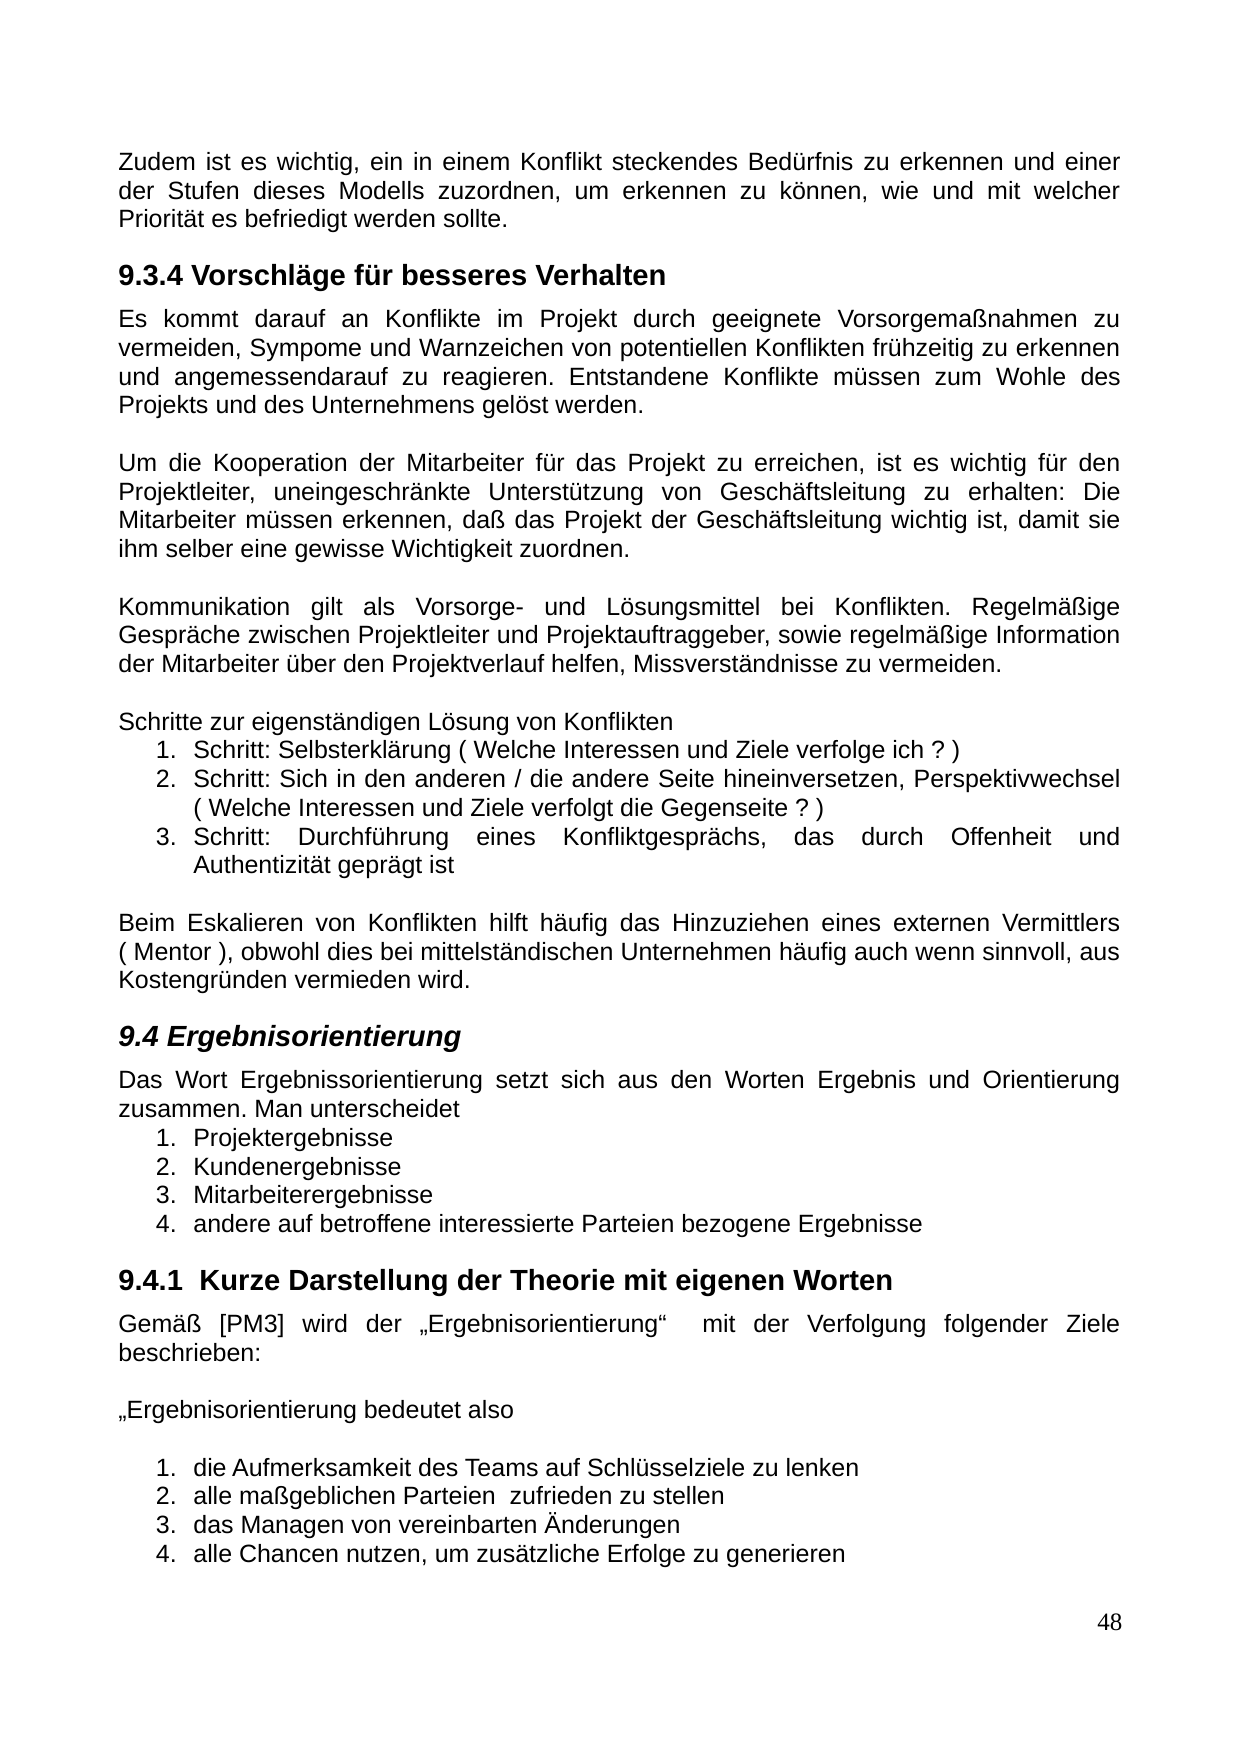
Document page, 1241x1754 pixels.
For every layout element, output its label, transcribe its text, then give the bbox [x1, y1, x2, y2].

text Zudem ist es wichtig, ein in einem Konflikt steckendes Bedürfnis zu erkennen und einer der Stufen dieses Modells zuzordnen, um erkennen zu können, wie und mit welcher Priorität es befriedigt werden sollte. [118, 147, 1122, 233]
list alle Chancen nutzen, um zusätzliche Erfolge zu generieren [156, 1539, 1122, 1567]
text Um die Kooperation der Mitarbeiter für das Projekt zu erreichen, ist es wichtig für den Projektleiter, uneingeschränkte Unterstützung von Geschäftsleitung zu erhalten: Die Mitarbeiter müssen erkennen, daß das Projekt der Geschäftsleitung wichtig ist, damit sie ihm selber eine gewisse Wichtigkeit zuordnen. [118, 448, 1122, 563]
list Schritt: Selbsterklärung ( Welche Interessen und Ziele verfolge ich ? ) [156, 735, 1122, 764]
text Schritte zur eigenständigen Lösung von Konflikten [118, 707, 1122, 735]
list alle maßgeblichen Parteien zufrieden zu stellen [156, 1481, 1122, 1510]
list Schritt: Sich in den anderen / die andere Seite hineinversetzen, Perspektivwechsel ( Welche Interessen und Ziele verfolgt die Gegenseite ? ) [156, 764, 1122, 822]
list Mitarbeiterergebnisse [156, 1180, 1122, 1209]
text „Ergebnisorientierung bedeutet also [118, 1395, 1122, 1424]
text Es kommt darauf an Konflikte im Projekt durch geeignete Vorsorgemaßnahmen zu vermeiden, Sympome und Warnzeichen von potentiellen Konflikten frühzeitig zu erkennen und angemessendarauf zu reagieren. Entstandene Konflikte müssen zum Wohle des Projekts und des Unternehmens gelöst werden. [118, 304, 1122, 419]
list Projektergebnisse [156, 1123, 1122, 1151]
list andere auf betroffene interessierte Parteien bezogene Ergebnisse [156, 1209, 1122, 1238]
subtitle 9.4 Ergebnisorientierung [118, 1019, 1122, 1053]
list die Aufmerksamkeit des Teams auf Schlüsselziele zu lenken [156, 1452, 1122, 1481]
text Gemäß [PM3] wird der „Ergebnisorientierung“ mit der Verfolgung folgender Ziele beschrieben: [118, 1309, 1122, 1366]
list Schritt: Durchführung eines Konfliktgesprächs, das durch Offenheit und Authentizität geprägt ist [156, 822, 1122, 879]
subtitle 9.4.1 Kurze Darstellung der Theorie mit eigenen Worten [118, 1263, 1122, 1296]
text Beim Eskalieren von Konflikten hilft häufig das Hinzuziehen eines externen Vermittlers ( Mentor ), obwohl dies bei mittelständischen Unternehmen häufig auch wenn sinnvoll, aus Kostengründen vermieden wird. [118, 908, 1122, 994]
text Kommunikation gilt als Vorsorge- und Lösungsmittel bei Konflikten. Regelmäßige Gespräche zwischen Projektleiter und Projektauftraggeber, sowie regelmäßige Information der Mitarbeiter über den Projektverlauf helfen, Missverständnisse zu vermeiden. [118, 592, 1122, 678]
text Das Wort Ergebnissorientierung setzt sich aus den Worten Ergebnis und Orientierung zusammen. Man unterscheidet [118, 1065, 1122, 1123]
list Kundenergebnisse [156, 1151, 1122, 1180]
list das Managen von vereinbarten Änderungen [156, 1510, 1122, 1539]
subtitle 9.3.4 Vorschläge für besseres Verhalten [118, 258, 1122, 292]
